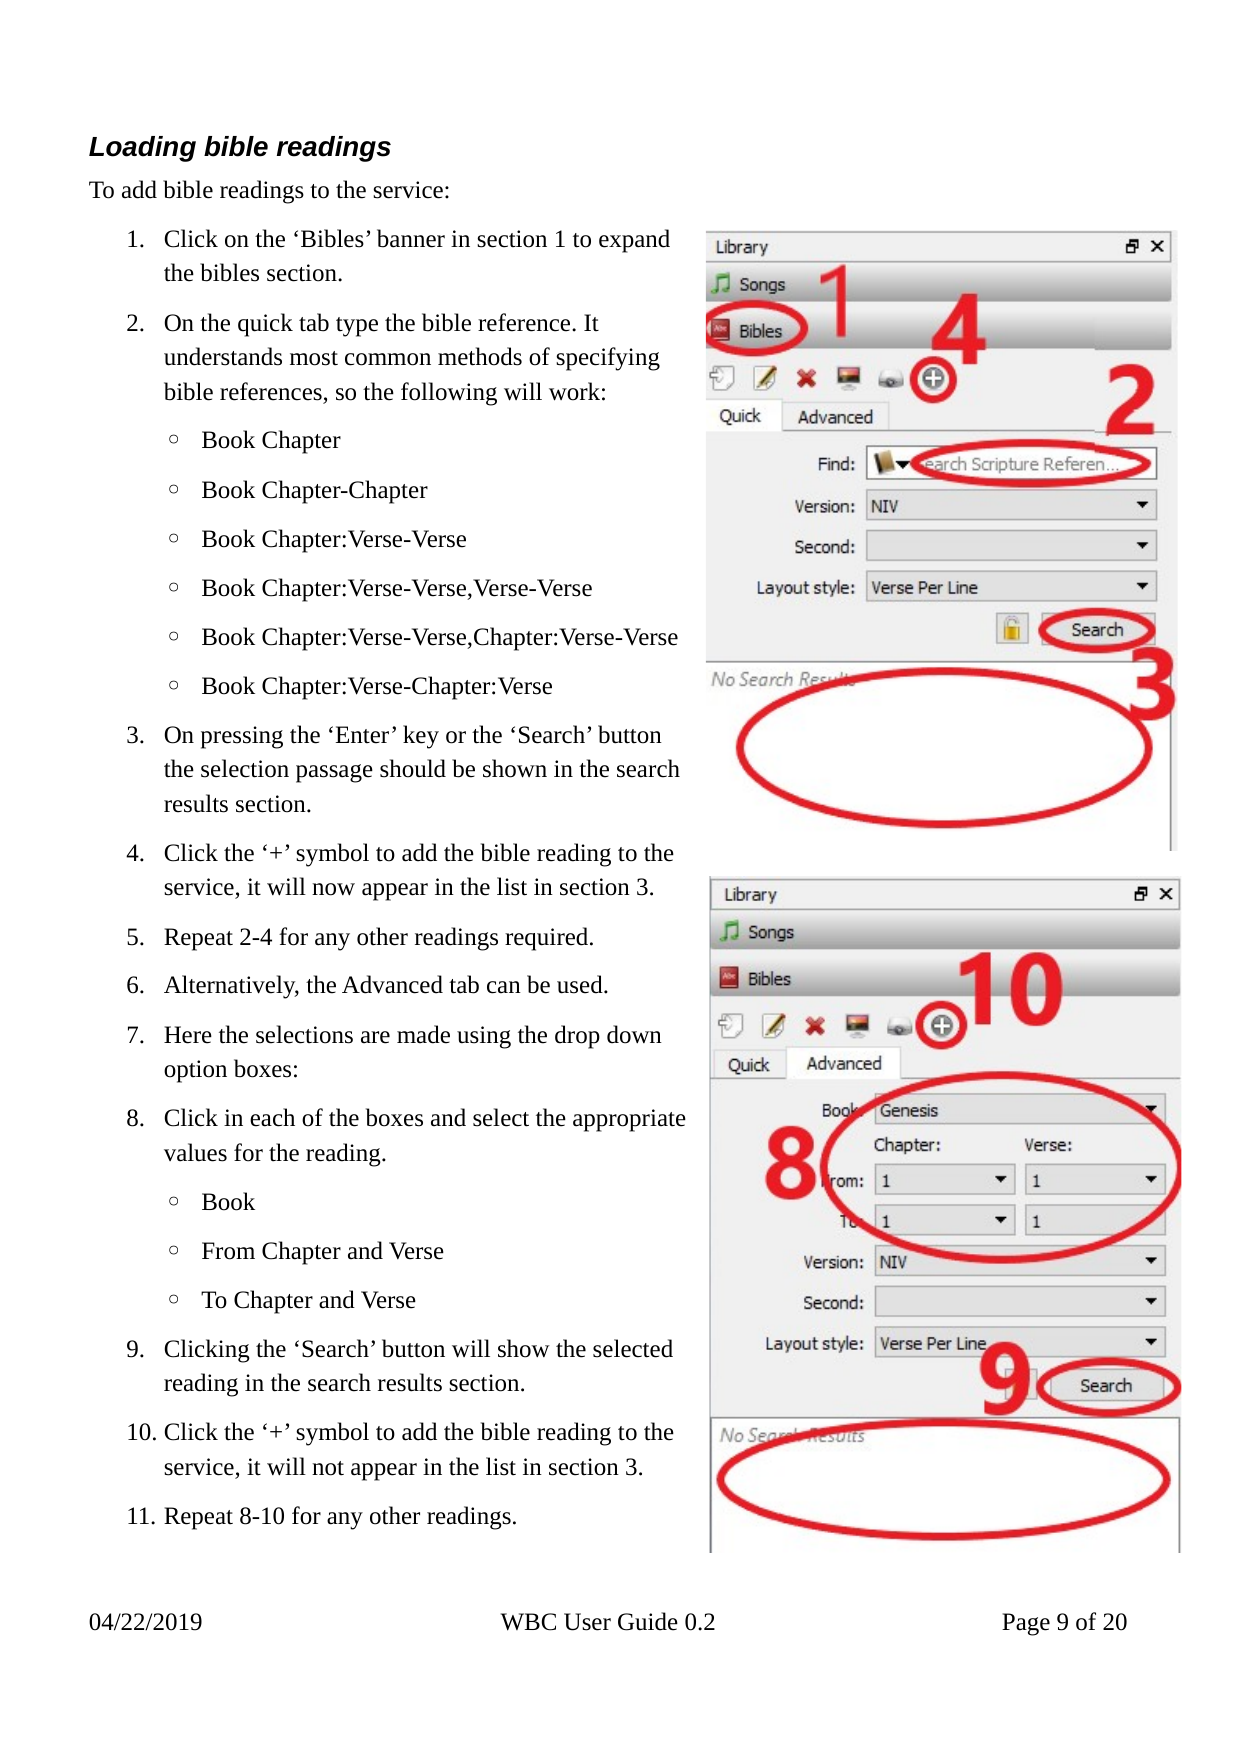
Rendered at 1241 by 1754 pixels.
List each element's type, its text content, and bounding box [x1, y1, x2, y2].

picture [709, 876, 1182, 1553]
list Book Chapter:Verse-Chapter:Verse [163, 671, 705, 700]
list Alternatively, the Advanced tab can be used. [126, 971, 709, 999]
list Click the ‘+’ symbol to add the bible reading to the service, it will now appear in the list in section 3. [126, 838, 1152, 901]
list Click in each of the boxes and select the appropriate values for the reading. [126, 1103, 709, 1166]
list From Chapter and Verse [163, 1236, 709, 1264]
list Book Chapter:Verse-Verse [163, 524, 705, 552]
list Click on the ‘Bibles’ banner in section 1 to expand the bibles section. [126, 224, 1152, 287]
subtitle Loading bible readings [88, 131, 1152, 162]
list Book Chapter:Verse-Verse,Chapter:Verse-Verse [163, 622, 705, 651]
list To Chapter and Verse [163, 1285, 709, 1314]
list Book Chapter-Chapter [163, 475, 705, 503]
list Here the selections are made using the drop down option boxes: [126, 1020, 709, 1083]
list Repeat 8-10 for any other readings. [126, 1501, 709, 1530]
list Clicking the ‘Search’ button will show the selected reading in the search results section. [126, 1334, 709, 1397]
text To add bible readings to the service: [88, 175, 1152, 204]
list Click the ‘+’ symbol to add the bible reading to the service, it will not appear in the list in section 3. [126, 1417, 709, 1481]
list On the quick tab type the bible reference. It understands most common methods of specifying bible references, so the following will work: [126, 308, 705, 405]
list On pressing the ‘Enter’ key or the ‘Search’ button the selection passage should be shown in the search results section. [126, 720, 705, 818]
list Book Chapter:Verse-Verse,Verse-Verse [163, 573, 705, 602]
picture [705, 230, 1178, 851]
list Book [163, 1187, 709, 1216]
list Repeat 2-4 for any other readings required. [126, 922, 709, 950]
list Book Chapter [163, 426, 705, 454]
